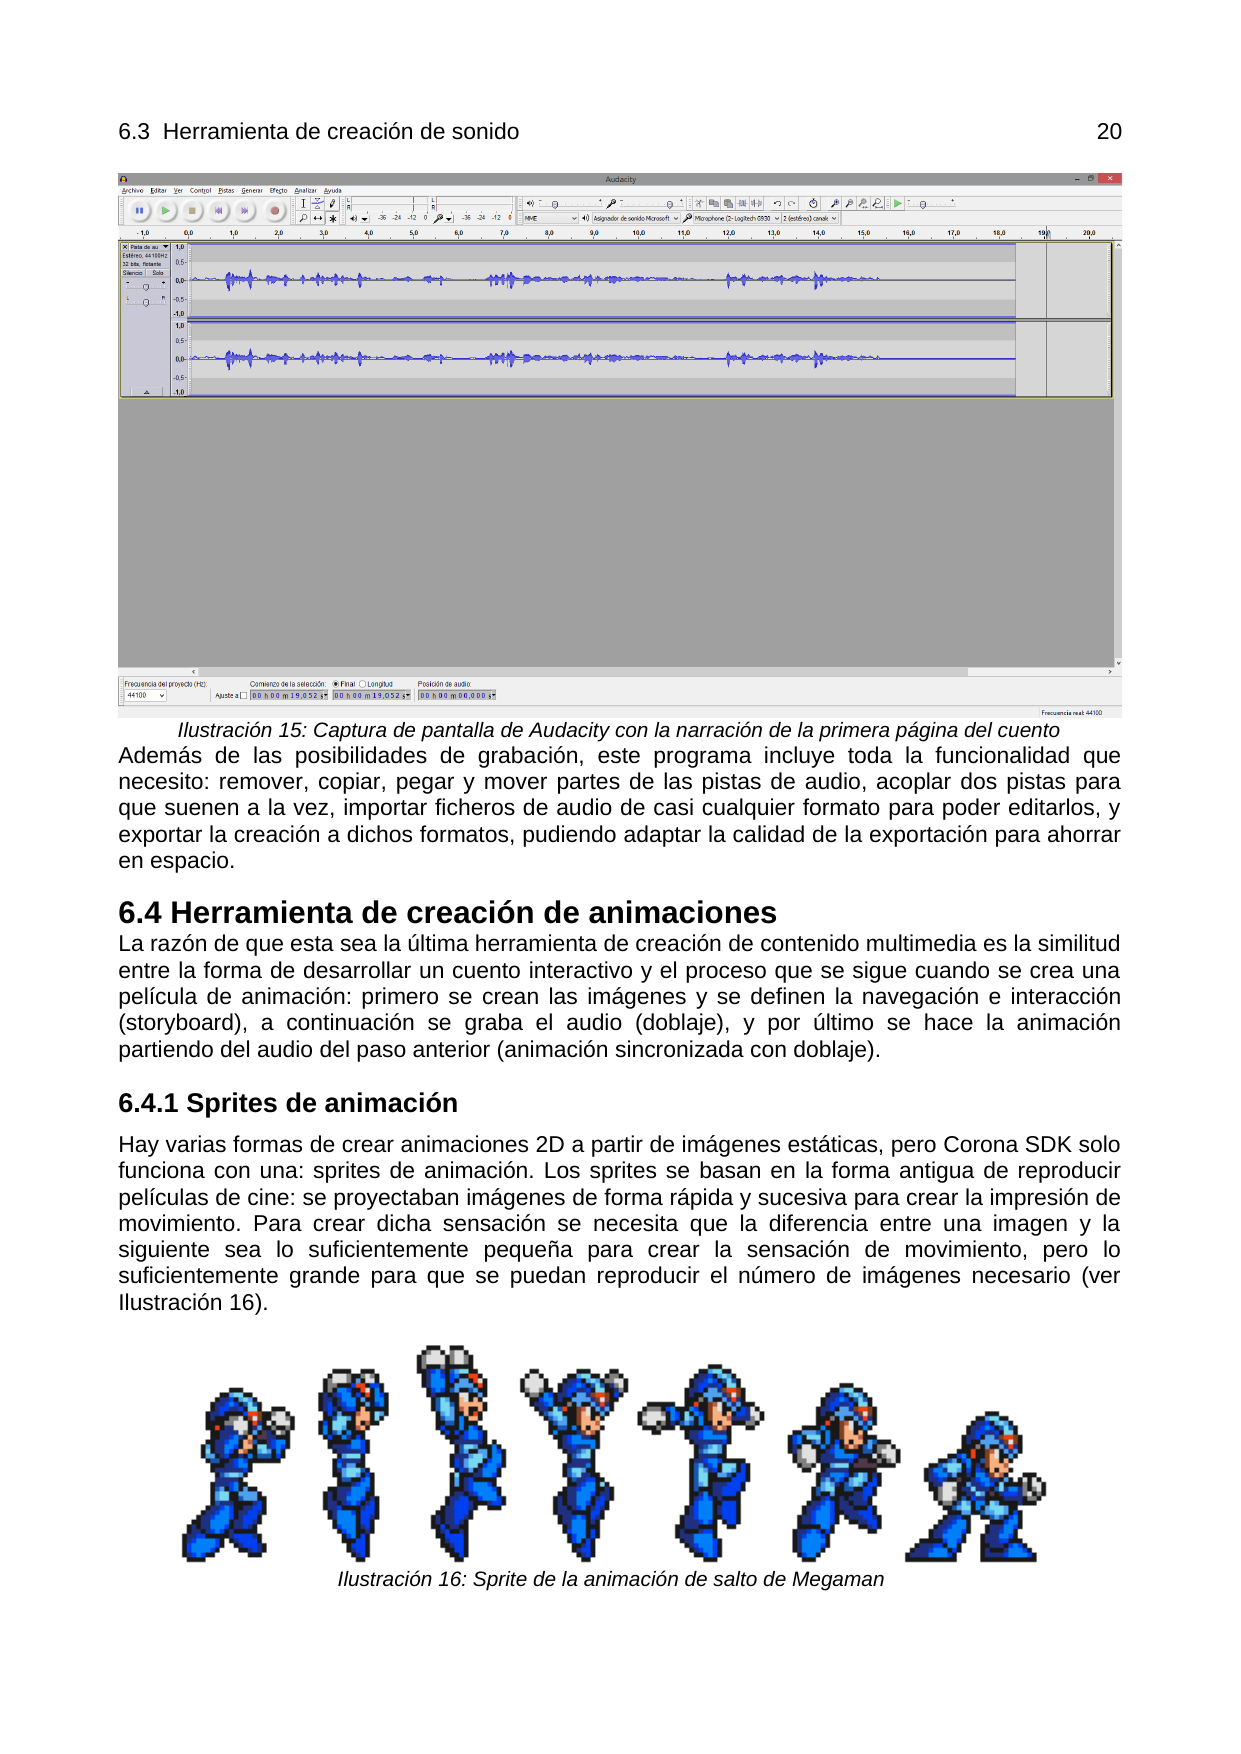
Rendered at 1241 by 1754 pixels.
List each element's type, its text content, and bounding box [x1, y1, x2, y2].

subtitle Sprites de animación [118, 1087, 1122, 1118]
text Ilustración 15: Captura de pantalla de Audacity con la narración de la primera página del cuento [118, 718, 1122, 742]
subtitle Herramienta de creación de animaciones [118, 894, 1122, 930]
picture [118, 173, 1123, 718]
text Además de las posibilidades de grabación, este programa incluye toda la funcionalidad que necesito: remover, copiar, pegar y mover partes de las pistas de audio, acoplar dos pistas para que suenen a la vez, importar ficheros de audio de casi cualquier formato para poder editarlos, y exportar la creación a dichos formatos, pudiendo adaptar la calidad de la exportación para ahorrar en espacio. [118, 742, 1122, 873]
picture [173, 1341, 1051, 1567]
text La razón de que esta sea la última herramienta de creación de contenido multimedia es la similitud entre la forma de desarrollar un cuento interactivo y el proceso que se sigue cuando se crea una película de animación: primero se crean las imágenes y se definen la navegación e interacción (storyboard), a continuación se graba el audio (doblaje), y por último se hace la animación partiendo del audio del paso anterior (animación sincronizada con doblaje). [118, 930, 1122, 1062]
text Ilustración 16: Sprite de la animación de salto de Megaman [174, 1567, 1050, 1591]
text Hay varias formas de crear animaciones 2D a partir de imágenes estáticas, pero Corona SDK solo funciona con una: sprites de animación. Los sprites se basan en la forma antigua de reproducir películas de cine: se proyectaban imágenes de forma rápida y sucesiva para crear la impresión de movimiento. Para crear dicha sensación se necesita que la diferencia entre una imagen y la siguiente sea lo suficientemente pequeña para crear la sensación de movimiento, pero lo suficientemente grande para que se puedan reproducir el número de imágenes necesario (ver Ilustración 16). [118, 1131, 1122, 1315]
